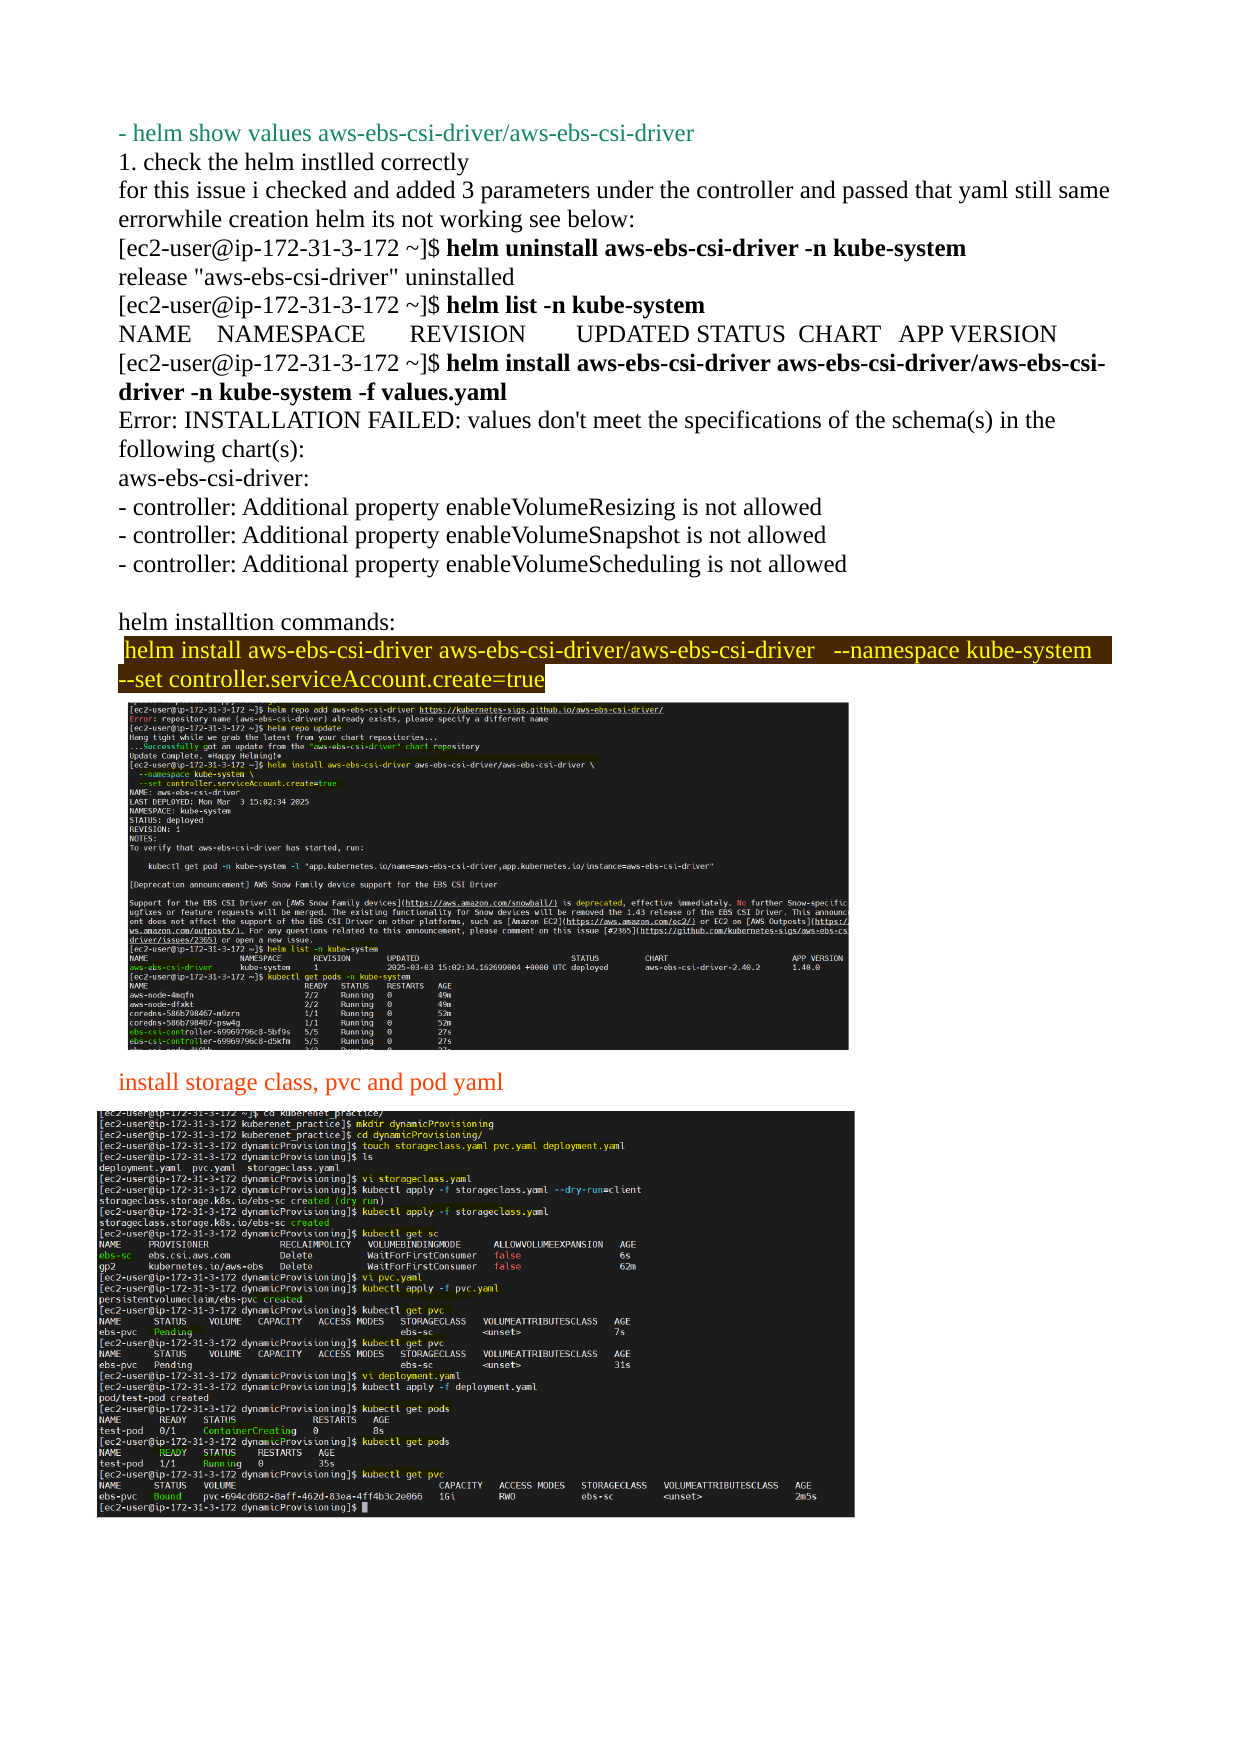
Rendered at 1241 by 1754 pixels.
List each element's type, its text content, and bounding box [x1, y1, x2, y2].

text - controller: Additional property enableVolumeScheduling is not allowed [118, 549, 1122, 578]
text for this issue i checked and added 3 parameters under the controller and passed that yaml still same errorwhile creation helm its not working see below: [ec2-user@ip-172-31-3-172 ~]$ helm uninstall aws-ebs-csi-driver -n kube-system [118, 176, 1122, 262]
text NAME NAMESPACE REVISION UPDATED STATUS CHART APP VERSION [118, 319, 1122, 348]
text - controller: Additional property enableVolumeSnapshot is not allowed [118, 521, 1122, 549]
text helm install aws-ebs-csi-driver aws-ebs-csi-driver/aws-ebs-csi-driver --namespace kube-system --set controller.serviceAccount.create=true [118, 636, 1122, 693]
text [ec2-user@ip-172-31-3-172 ~]$ helm list -n kube-system [118, 291, 1122, 319]
text aws-ebs-csi-driver: [118, 463, 1122, 492]
text [ec2-user@ip-172-31-3-172 ~]$ helm install aws-ebs-csi-driver aws-ebs-csi-driver/aws-ebs-csi-driver -n kube-system -f values.yaml [118, 348, 1122, 406]
text helm installtion commands: [118, 607, 1122, 636]
text release "aws-ebs-csi-driver" uninstalled [118, 262, 1122, 291]
text install storage class, pvc and pod yaml [118, 1038, 1122, 1124]
text Error: INSTALLATION FAILED: values don't meet the specifications of the schema(s) in the following chart(s): [118, 406, 1122, 463]
picture [127, 702, 849, 1050]
picture [95, 1111, 855, 1519]
text - helm show values aws-ebs-csi-driver/aws-ebs-csi-driver 1. check the helm instlled correctly [118, 118, 1122, 176]
text - controller: Additional property enableVolumeResizing is not allowed [118, 492, 1122, 521]
